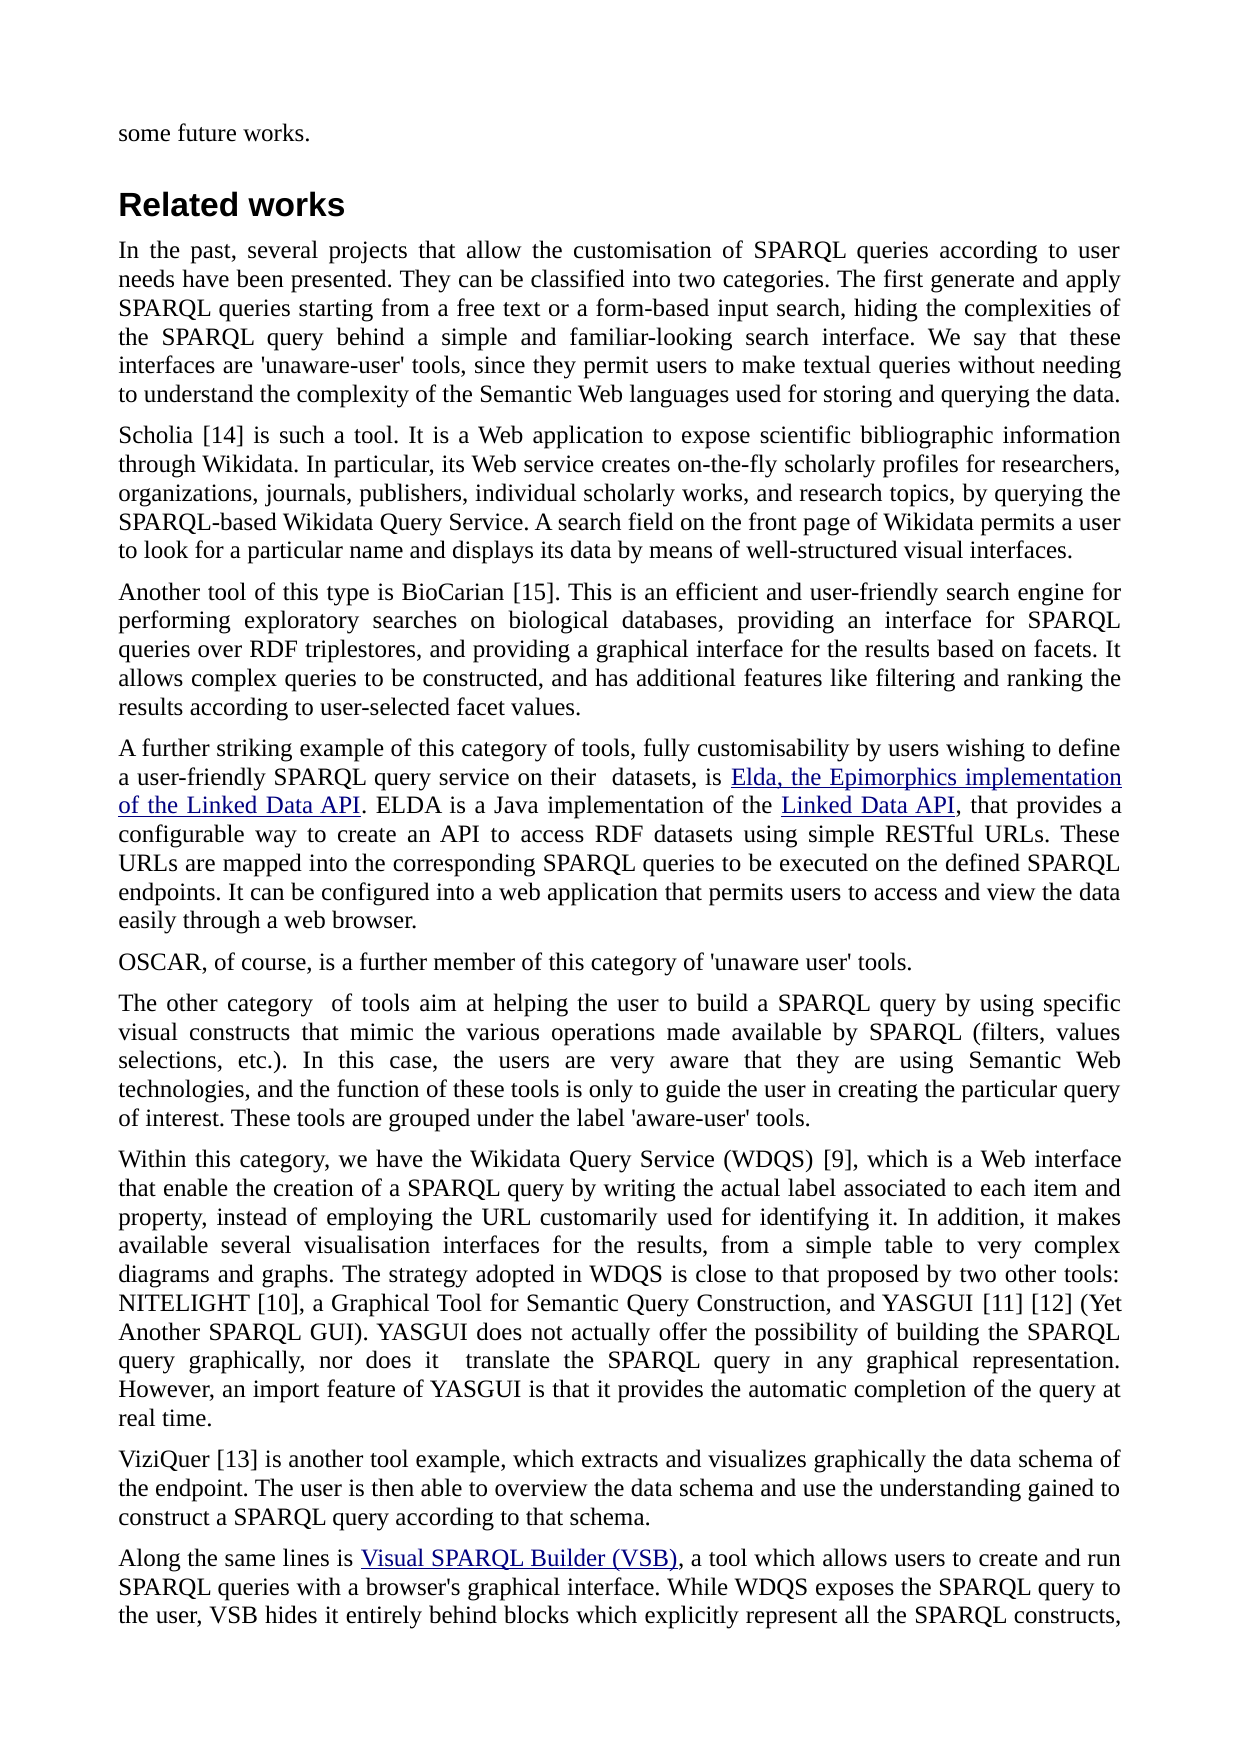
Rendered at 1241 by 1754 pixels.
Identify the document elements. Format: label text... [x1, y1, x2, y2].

text Scholia [14] is such a tool. It is a Web application to expose scientific bibliographic information through Wikidata. In particular, its Web service creates on-the-fly scholarly profiles for researchers, organizations, journals, publishers, individual scholarly works, and research topics, by querying the SPARQL-based Wikidata Query Service. A search field on the front page of Wikidata permits a user to look for a particular name and displays its data by means of well-structured visual interfaces. [118, 421, 1122, 564]
text ViziQuer [13] is another tool example, which extracts and visualizes graphically the data schema of the endpoint. The user is then able to overview the data schema and use the understanding gained to construct a SPARQL query according to that schema. [118, 1444, 1122, 1531]
text Along the same lines is Visual SPARQL Builder (VSB), a tool which allows users to create and run SPARQL queries with a browser's graphical interface. While WDQS exposes the SPARQL query to the user, VSB hides it entirely behind blocks which explicitly represent all the SPARQL constructs, [118, 1543, 1122, 1629]
text Another tool of this type is BioCarian [15]. This is an efficient and user-friendly search engine for performing exploratory searches on biological databases, providing an interface for SPARQL queries over RDF triplestores, and providing a graphical interface for the results based on facets. It allows complex queries to be constructed, and has additional features like filtering and ranking the results according to user-selected facet values. [118, 577, 1122, 721]
text some future works. [118, 118, 1122, 147]
subtitle Related works [118, 184, 1122, 223]
text Within this category, we have the Wikidata Query Service (WDQS) [9], which is a Web interface that enable the creation of a SPARQL query by writing the actual label associated to each item and property, instead of employing the URL customarily used for identifying it. In addition, it makes available several visualisation interfaces for the results, from a simple table to very complex diagrams and graphs. The strategy adopted in WDQS is close to that proposed by two other tools: NITELIGHT [10], a Graphical Tool for Semantic Query Construction, and YASGUI [11] [12] (Yet Another SPARQL GUI). YASGUI does not actually offer the possibility of building the SPARQL query graphically, nor does it translate the SPARQL query in any graphical representation. However, an import feature of YASGUI is that it provides the automatic completion of the query at real time. [118, 1144, 1122, 1432]
text In the past, several projects that allow the customisation of SPARQL queries according to user needs have been presented. They can be classified into two categories. The first generate and apply SPARQL queries starting from a free text or a form-based input search, hiding the complexities of the SPARQL query behind a simple and familiar-looking search interface. We say that these interfaces are 'unaware-user' tools, since they permit users to make textual queries without needing to understand the complexity of the Semantic Web languages used for storing and querying the data. [118, 236, 1122, 408]
text The other category of tools aim at helping the user to build a SPARQL query by using specific visual constructs that mimic the various operations made available by SPARQL (filters, values selections, etc.). In this case, the users are very aware that they are using Semantic Web technologies, and the function of these tools is only to guide the user in creating the particular query of interest. These tools are grouped under the label 'aware-user' tools. [118, 988, 1122, 1132]
text A further striking example of this category of tools, fully customisability by users wishing to define a user-friendly SPARQL query service on their datasets, is Elda, the Epimorphics implementation of the Linked Data API. ELDA is a Java implementation of the Linked Data API, that provides a configurable way to create an API to access RDF datasets using simple RESTful URLs. These URLs are mapped into the corresponding SPARQL queries to be executed on the defined SPARQL endpoints. It can be configured into a web application that permits users to access and view the data easily through a web browser. [118, 733, 1122, 934]
text OSCAR, of course, is a further member of this category of 'unaware user' tools. [118, 947, 1122, 976]
